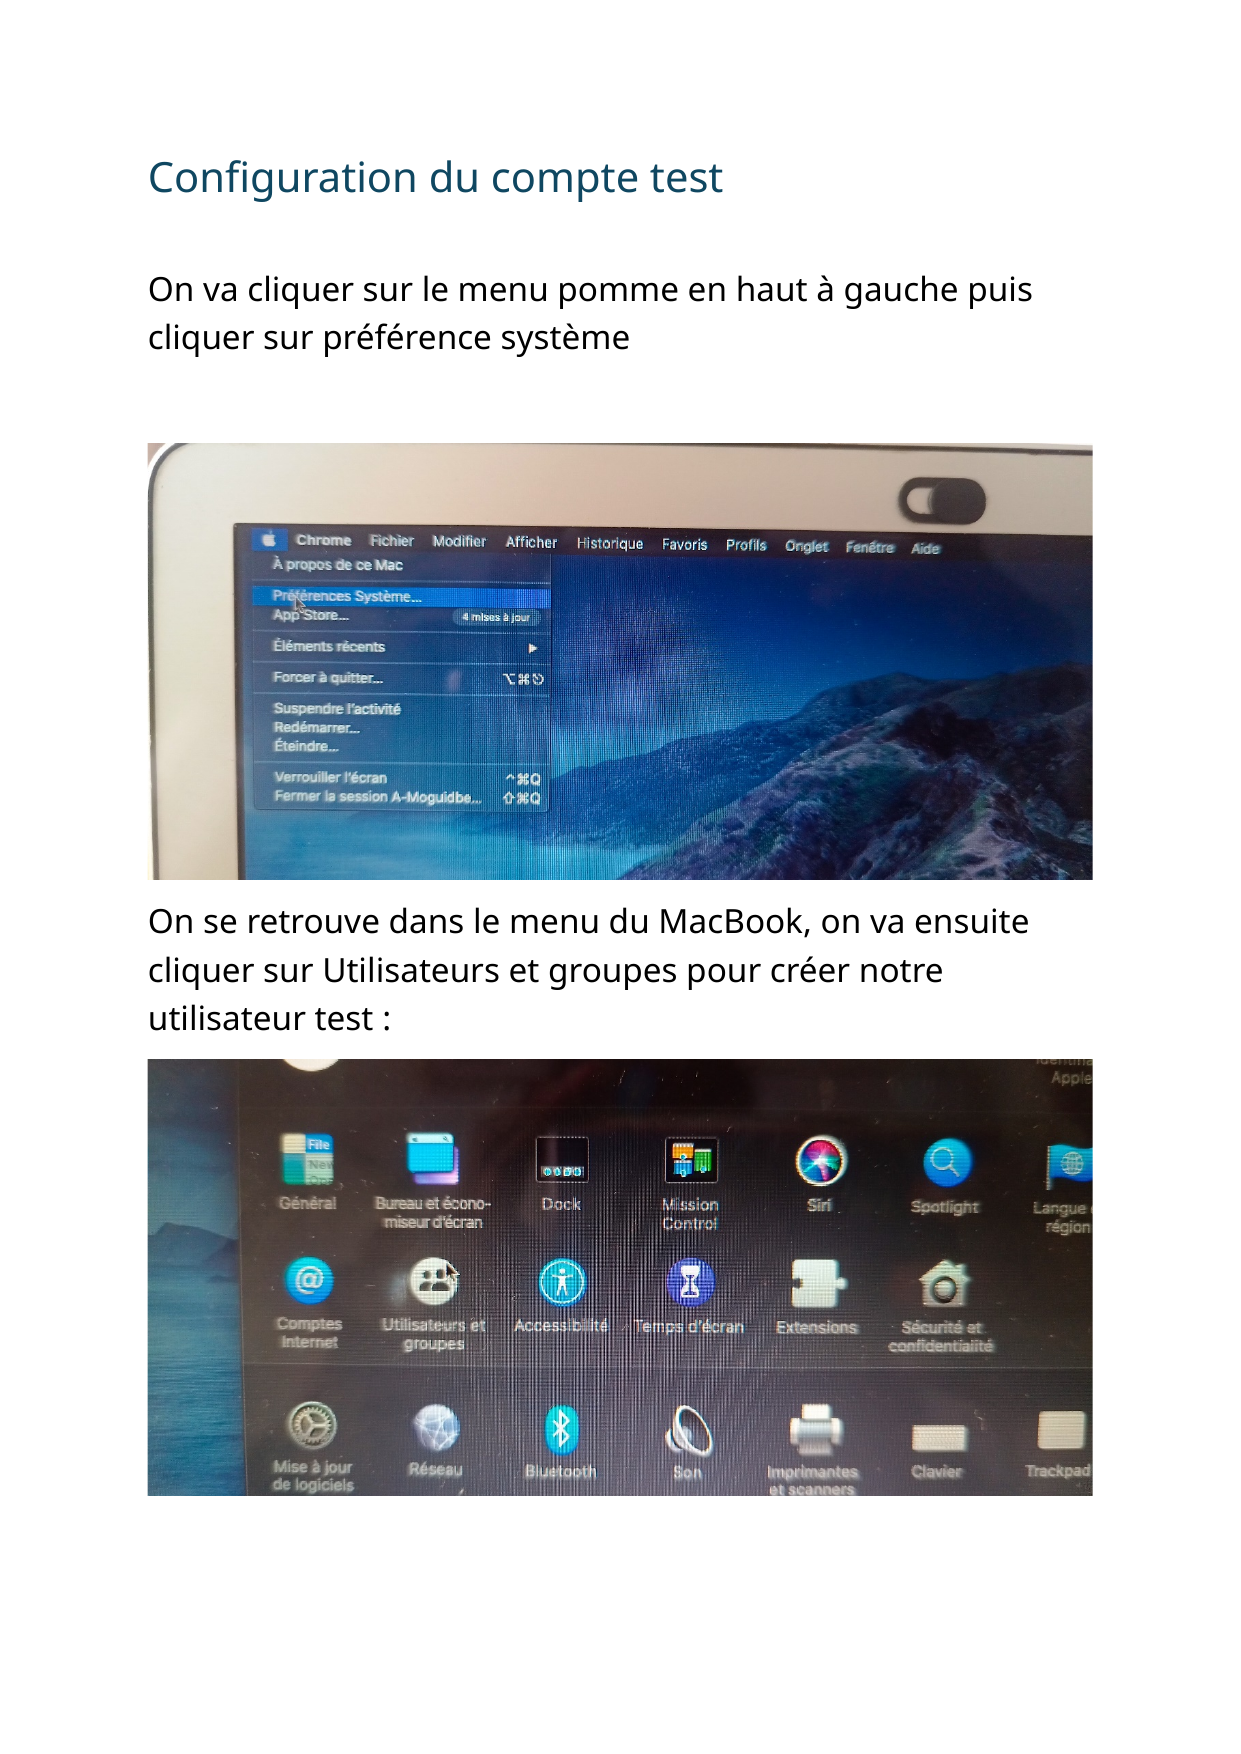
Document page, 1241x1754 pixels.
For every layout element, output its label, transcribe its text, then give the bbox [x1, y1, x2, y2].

text On se retrouve dans le menu du MacBook, on va ensuite cliquer sur Utilisateurs et groupes pour créer notre utilisateur test : [148, 898, 1093, 1040]
text On va cliquer sur le menu pomme en haut à gauche puis cliquer sur préférence système [148, 266, 1093, 359]
subtitle Configuration du compte test [148, 148, 1093, 204]
